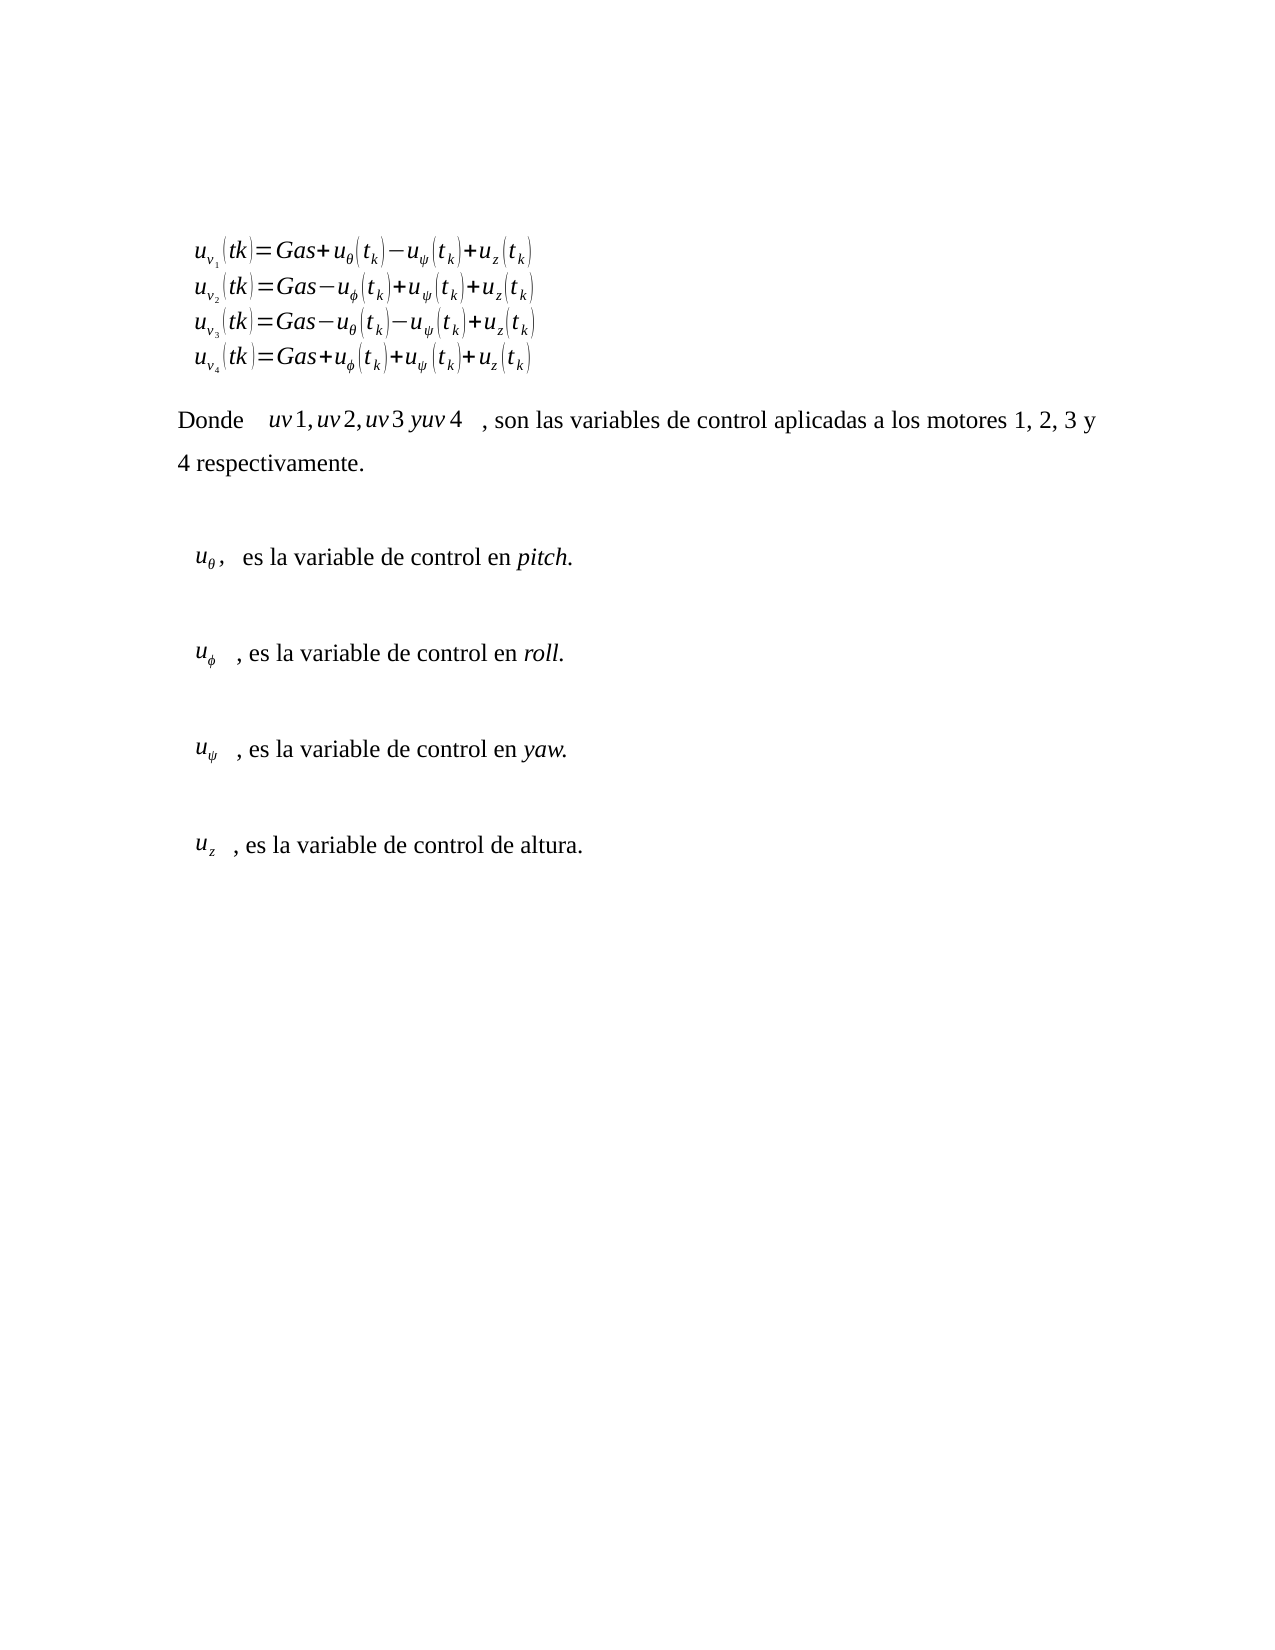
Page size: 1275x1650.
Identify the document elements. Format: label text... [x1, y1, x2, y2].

table_header [165, 235, 1025, 271]
text , es la variable de control de altura. [177, 828, 1098, 860]
table_header [1025, 235, 1128, 271]
table_cell [1025, 271, 1128, 306]
text , es la variable de control en roll. [177, 637, 1098, 668]
table_cell [165, 271, 1025, 306]
table_cell [1025, 341, 1128, 376]
text es la variable de control en pitch. [177, 541, 1098, 573]
text Donde , son las variables de control aplicadas a los motores 1, 2, 3 y 4 respectivamente. [177, 405, 1098, 477]
table_cell [1025, 306, 1128, 341]
table_cell [165, 306, 1025, 341]
table_cell [165, 341, 1025, 376]
text , es la variable de control en yaw. [177, 733, 1098, 764]
